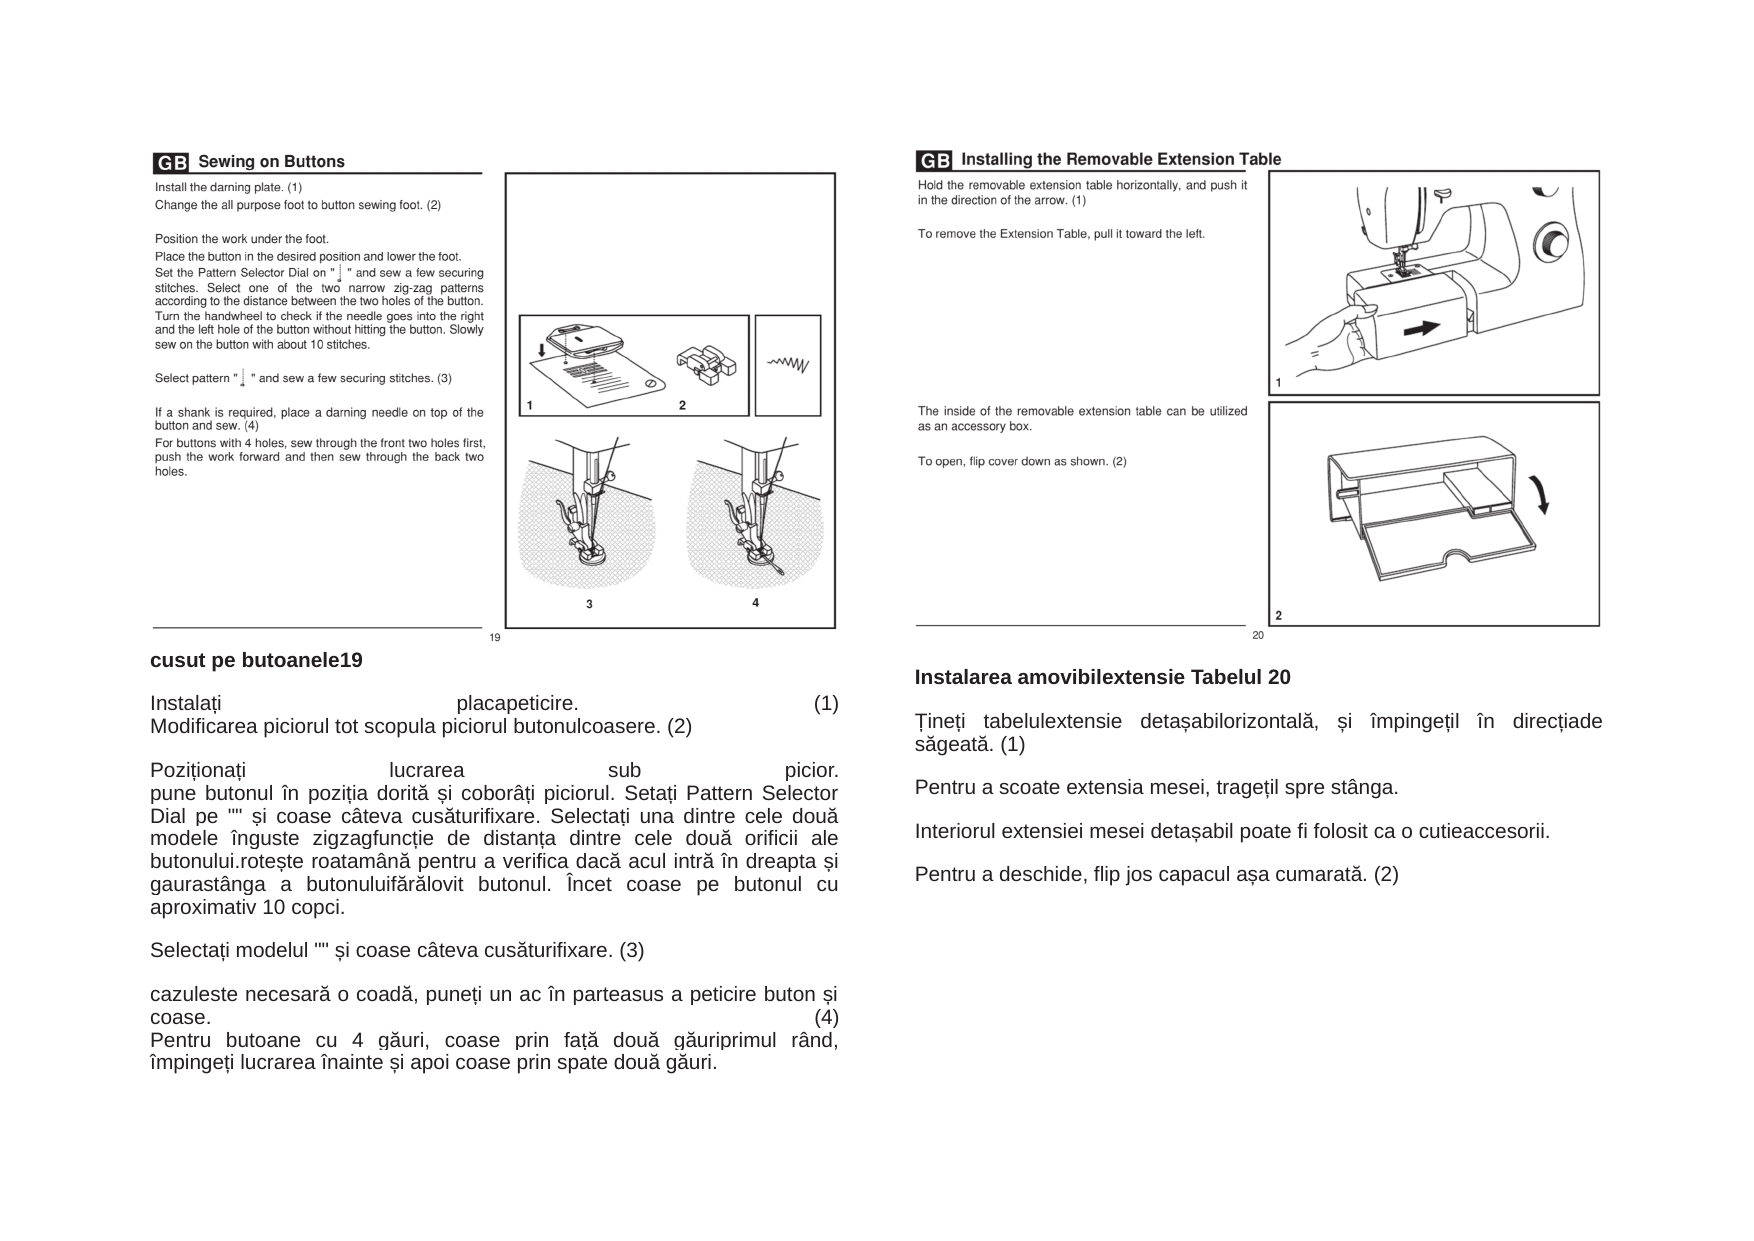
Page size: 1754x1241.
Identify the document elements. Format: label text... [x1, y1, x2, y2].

text Țineți tabelulextensie detașabilorizontală, și împingețil în direcțiade săgeată. (1) [914, 710, 1604, 756]
text Selectați modelul "" și coase câteva cusăturifixare. (3) [150, 939, 839, 962]
text Poziționați lucrarea sub picior. pune butonul în poziția dorită și coborâți piciorul. Setați Pattern Selector Dial pe "" și coase câteva cusăturifixare. Selectați una dintre cele două modele înguste zigzagfuncție de distanța dintre cele două orificii ale butonului.rotește roatamână pentru a verifica dacă acul intră în dreapta și gaurastânga a butonuluifărălovit butonul. Încet coase pe butonul cu aproximativ 10 copci. [150, 759, 839, 919]
picture [914, 150, 1604, 646]
text cazuleste necesară o coadă, puneți un ac în parteasus a peticire buton și coase. (4) Pentru butoane cu 4 găuri, coase prin față două găuriprimul rând, împingeți lucrarea înainte și apoi coase prin spate două găuri.GB [150, 983, 839, 1074]
picture [150, 150, 839, 648]
text Interiorul extensiei mesei detașabil poate fi folosit ca o cutieaccesorii. [914, 820, 1604, 843]
text Pentru a deschide, flip jos capacul așa cumarată. (2)GB [914, 864, 1604, 886]
text Instalați placapeticire. (1) Modificarea piciorul tot scopula piciorul butonulcoasere. (2) [150, 693, 839, 738]
text Pentru a scoate extensia mesei, tragețil spre stânga. [914, 777, 1604, 799]
text cusut pe butoanele19 [150, 648, 839, 672]
text Instalarea amovibilextensie Tabelul 20 [914, 667, 1604, 689]
